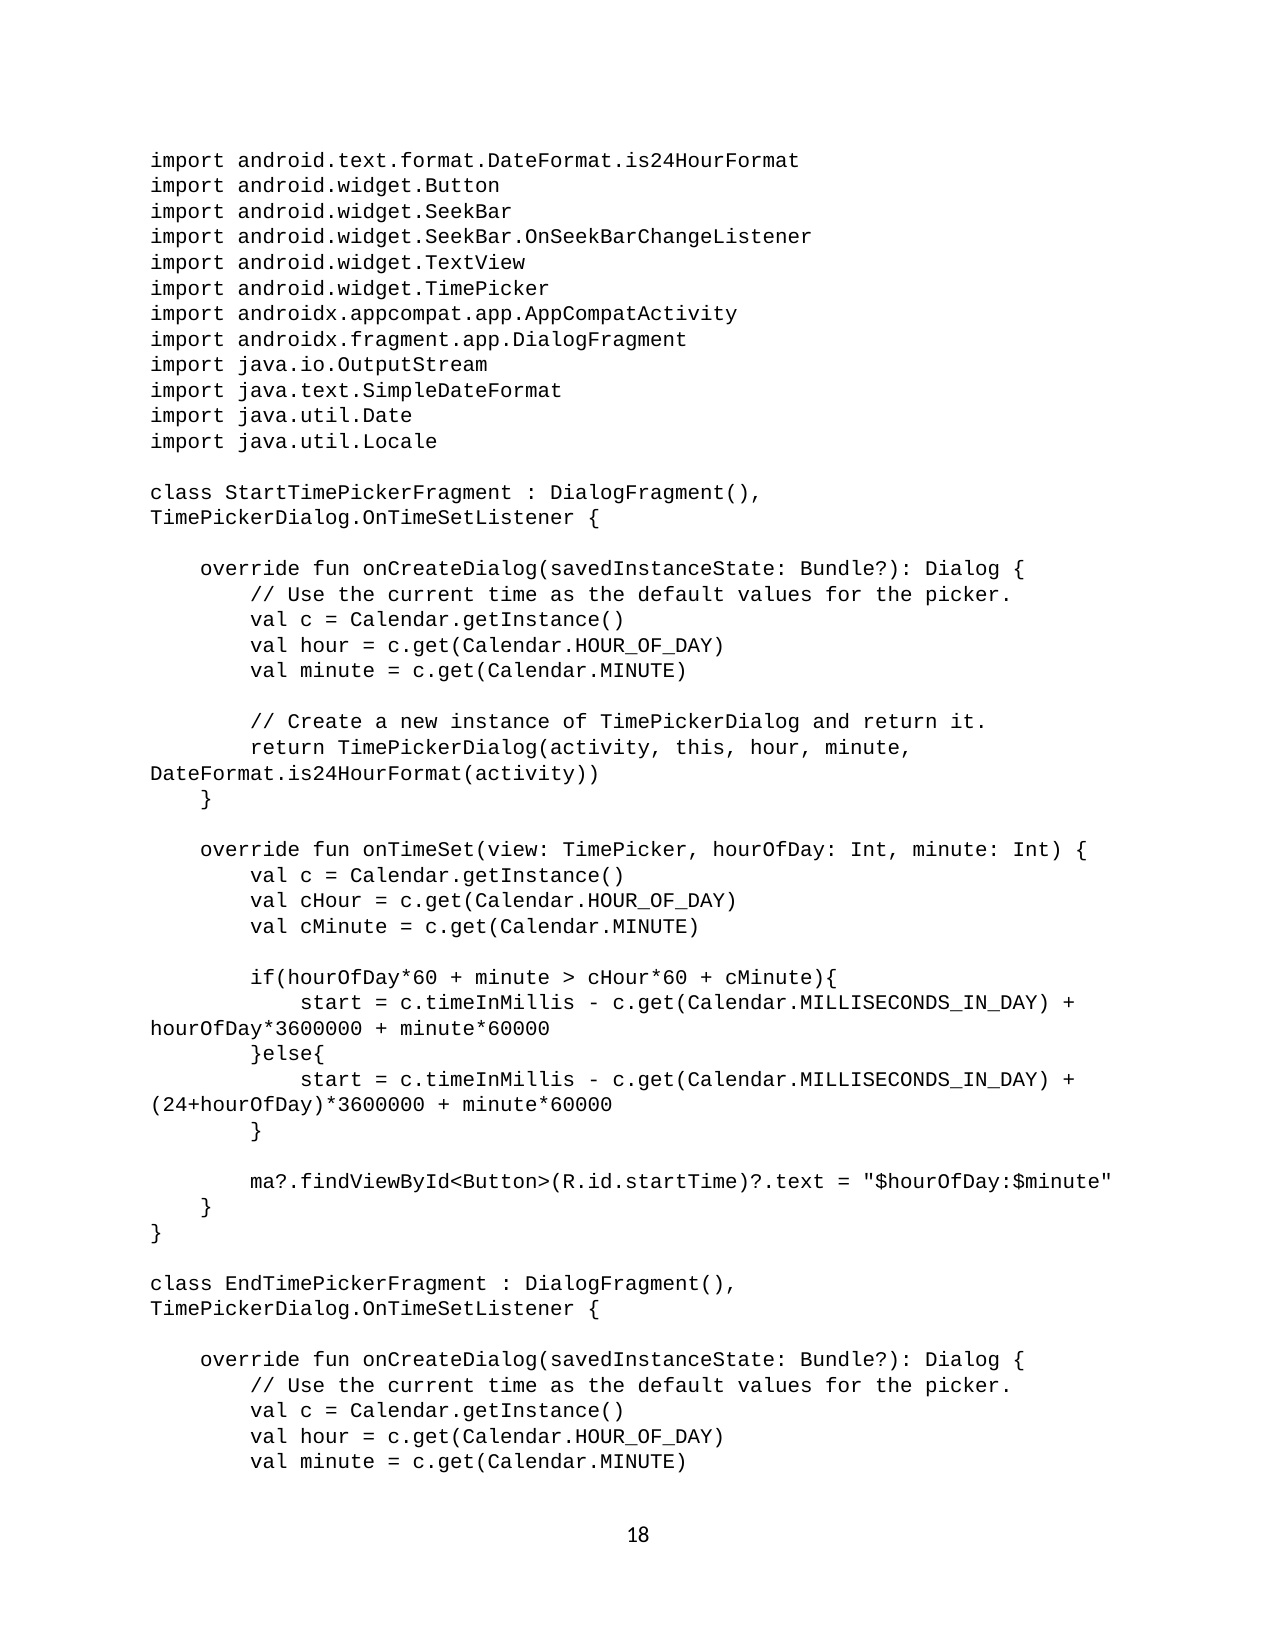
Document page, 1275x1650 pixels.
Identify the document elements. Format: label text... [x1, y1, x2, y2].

text import android.widget.SeekBar [150, 201, 1125, 225]
text } [150, 1196, 1125, 1220]
text val cHour = c.get(Calendar.HOUR_OF_DAY) [150, 890, 1125, 914]
text override fun onCreateDialog(savedInstanceState: Bundle?): Dialog { [150, 558, 1125, 582]
text start = c.timeInMillis - c.get(Calendar.MILLISECONDS_IN_DAY) + hourOfDay*3600000 + minute*60000 [150, 992, 1125, 1041]
text class StartTimePickerFragment : DialogFragment(), TimePickerDialog.OnTimeSetListener { [150, 482, 1125, 531]
text // Create a new instance of TimePickerDialog and return it. [150, 711, 1125, 735]
text val cMinute = c.get(Calendar.MINUTE) [150, 916, 1125, 939]
text import java.io.OutputStream [150, 354, 1125, 378]
text class EndTimePickerFragment : DialogFragment(), TimePickerDialog.OnTimeSetListener { [150, 1273, 1125, 1322]
text val minute = c.get(Calendar.MINUTE) [150, 1452, 1125, 1475]
text if(hourOfDay*60 + minute > cHour*60 + cMinute){ [150, 967, 1125, 990]
text val c = Calendar.getInstance() [150, 1401, 1125, 1424]
text import android.text.format.DateFormat.is24HourFormat [150, 150, 1125, 174]
text start = c.timeInMillis - c.get(Calendar.MILLISECONDS_IN_DAY) + (24+hourOfDay)*3600000 + minute*60000 [150, 1069, 1125, 1118]
text } [150, 1120, 1125, 1143]
text import android.widget.TextView [150, 252, 1125, 276]
text return TimePickerDialog(activity, this, hour, minute, DateFormat.is24HourFormat(activity)) [150, 737, 1125, 786]
text val minute = c.get(Calendar.MINUTE) [150, 660, 1125, 684]
text // Use the current time as the default values for the picker. [150, 584, 1125, 607]
text override fun onCreateDialog(savedInstanceState: Bundle?): Dialog { [150, 1349, 1125, 1373]
text // Use the current time as the default values for the picker. [150, 1375, 1125, 1399]
text val c = Calendar.getInstance() [150, 609, 1125, 633]
text override fun onTimeSet(view: TimePicker, hourOfDay: Int, minute: Int) { [150, 839, 1125, 863]
text import android.widget.SeekBar.OnSeekBarChangeListener [150, 227, 1125, 250]
text import java.util.Locale [150, 431, 1125, 454]
text import androidx.appcompat.app.AppCompatActivity [150, 303, 1125, 327]
text } [150, 788, 1125, 812]
text import java.text.SimpleDateFormat [150, 380, 1125, 403]
text val hour = c.get(Calendar.HOUR_OF_DAY) [150, 635, 1125, 658]
text import java.util.Date [150, 405, 1125, 429]
text } [150, 1222, 1125, 1246]
text }else{ [150, 1043, 1125, 1067]
text import android.widget.TimePicker [150, 278, 1125, 301]
text import android.widget.Button [150, 176, 1125, 199]
text val c = Calendar.getInstance() [150, 864, 1125, 888]
text ma?.findViewById<Button>(R.id.startTime)?.text = "$hourOfDay:$minute" [150, 1171, 1125, 1194]
text val hour = c.get(Calendar.HOUR_OF_DAY) [150, 1426, 1125, 1450]
text import androidx.fragment.app.DialogFragment [150, 329, 1125, 352]
